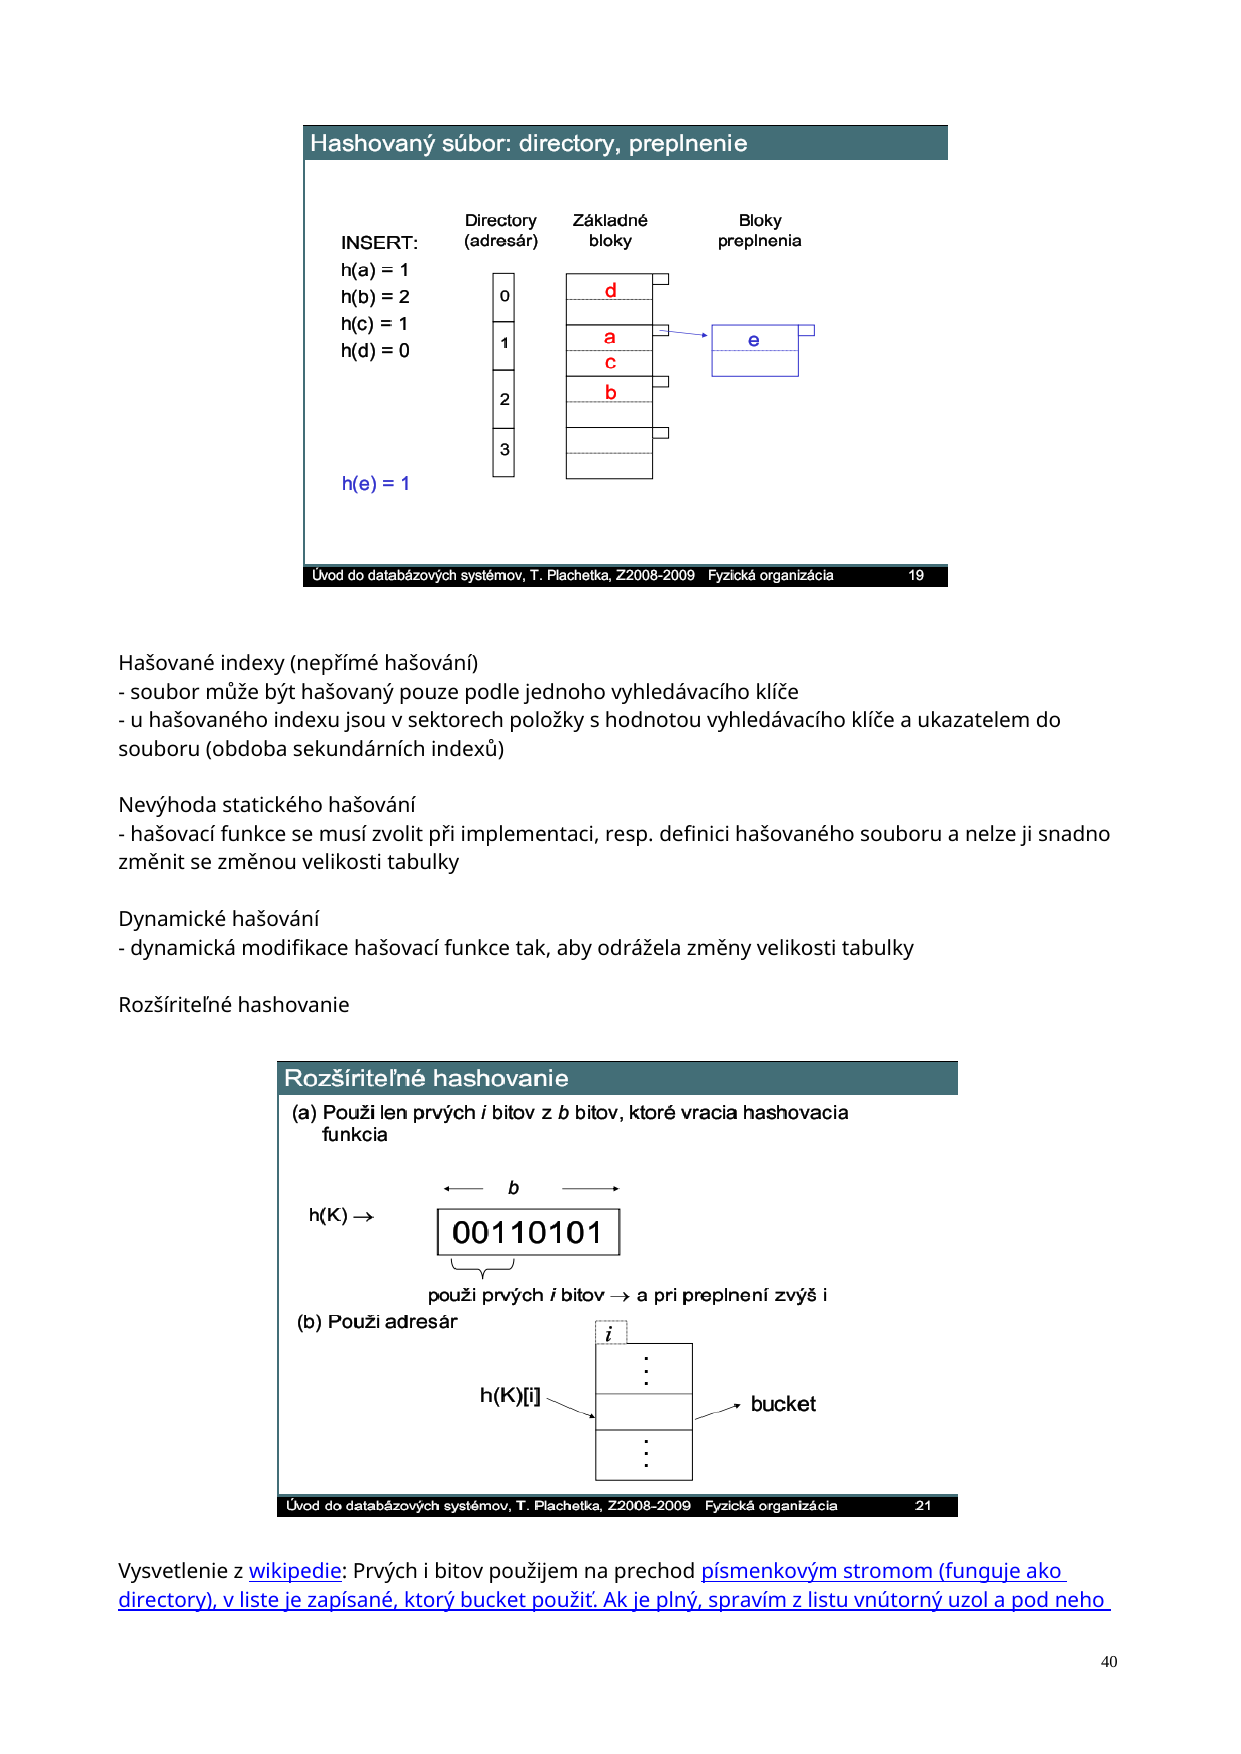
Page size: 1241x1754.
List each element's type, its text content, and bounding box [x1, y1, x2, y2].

text Nevýhoda statického hašování [118, 791, 1122, 819]
text - hašovací funkce se musí zvolit při implementaci, resp. definici hašovaného souboru a nelze ji snadno změnit se změnou velikosti tabulky [118, 819, 1122, 876]
text - soubor může být hašovaný pouze podle jednoho vyhledávacího klíče [118, 677, 1122, 705]
picture [258, 1046, 982, 1528]
text Hašované indexy (nepřímé hašování) [118, 648, 1122, 677]
text Dynamické hašování [118, 904, 1122, 933]
text Vysvetlenie z wikipedie: Prvých i bitov použijem na prechod písmenkovým stromom (funguje ako directory), v liste je zapísané, ktorý bucket použiť. Ak je plný, spravím z listu vnútorný uzol a pod neho [118, 1557, 1122, 1613]
text - u hašovaného indexu jsou v sektorech položky s hodnotou vyhledávacího klíče a ukazatelem do souboru (obdoba sekundárních indexů) [118, 705, 1122, 762]
picture [278, 118, 962, 592]
text Rozšíriteľné hashovanie [118, 990, 1122, 1018]
text - dynamická modifikace hašovací funkce tak, aby odrážela změny velikosti tabulky [118, 933, 1122, 961]
